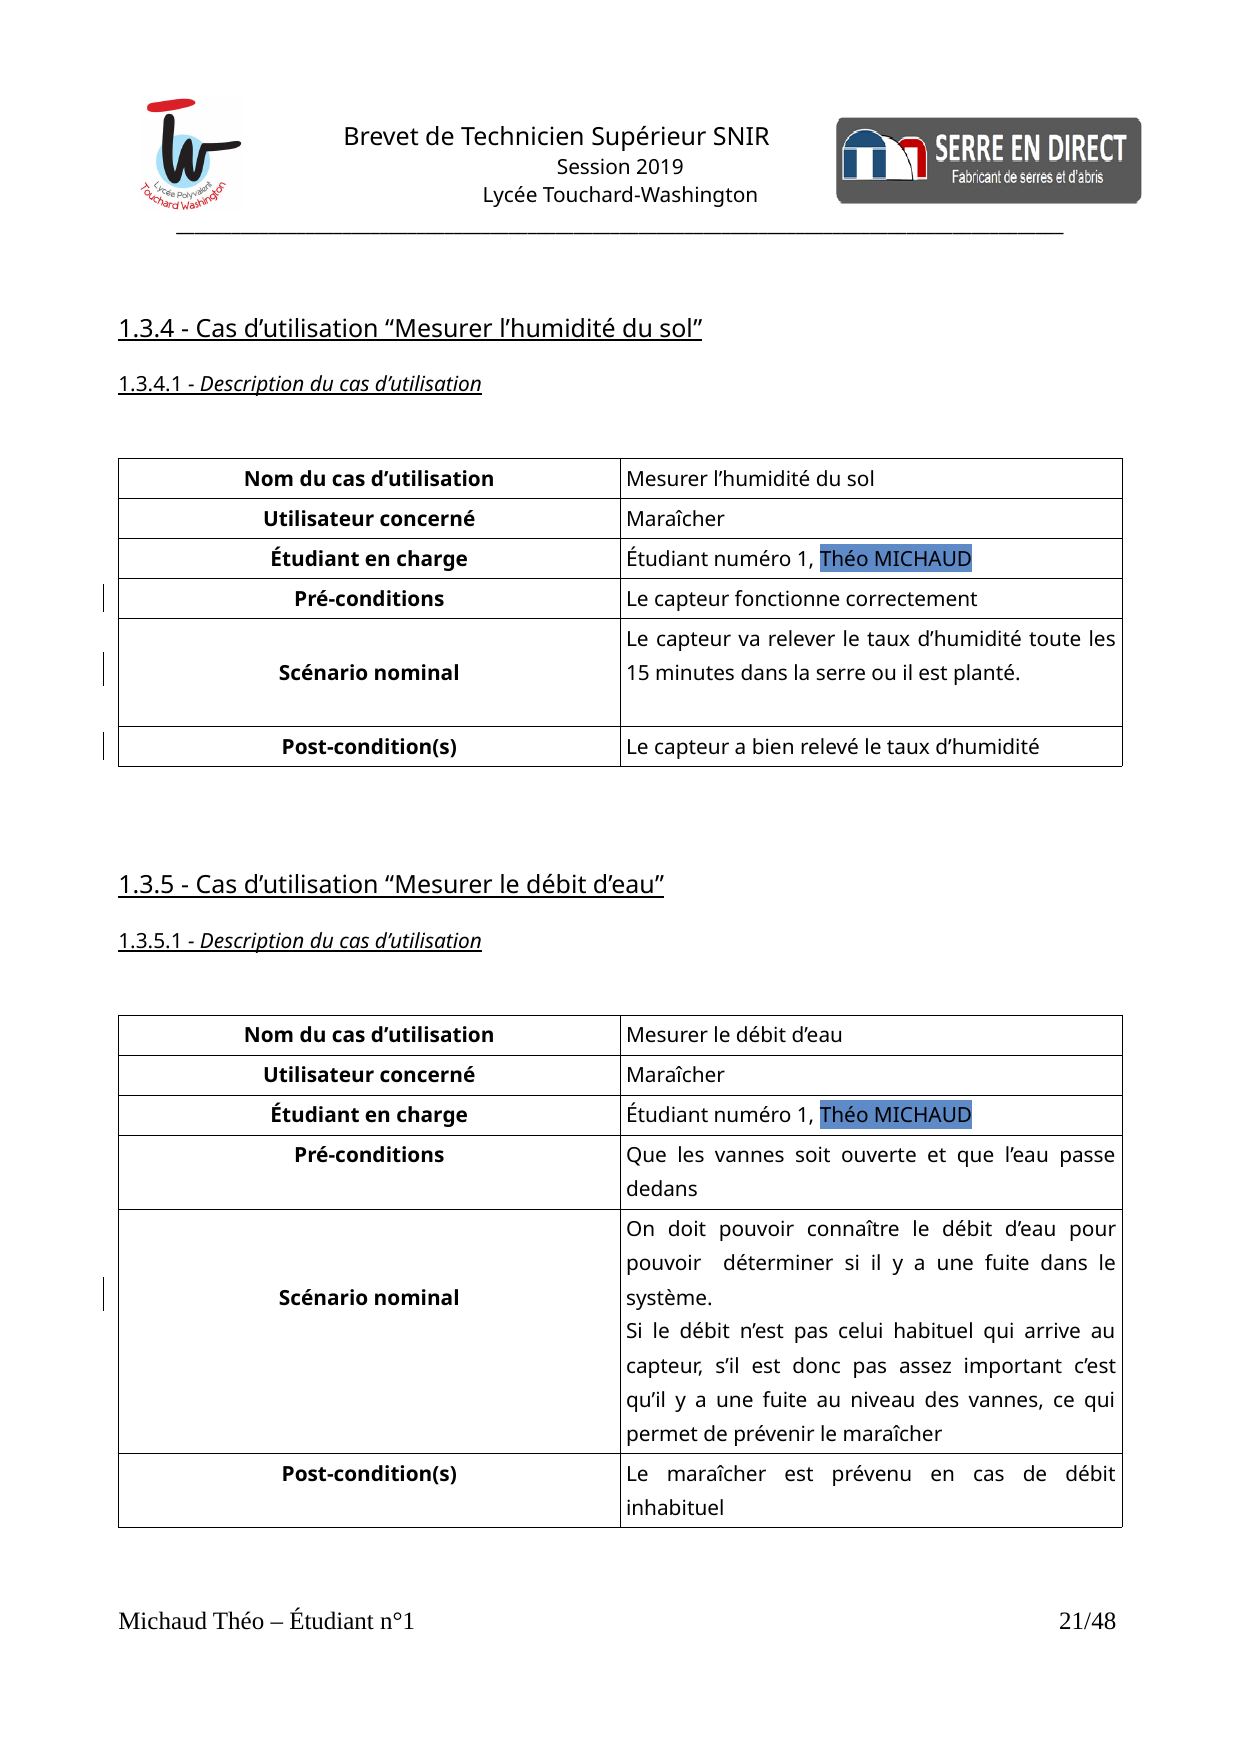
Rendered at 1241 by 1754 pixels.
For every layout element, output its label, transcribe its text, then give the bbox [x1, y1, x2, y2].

table_cell Que les vannes soit ouverte et que l’eau passe dedans [621, 1136, 1122, 1209]
table_cell Le maraîcher est prévenu en cas de débit inhabituel [621, 1454, 1122, 1527]
table_cell Scénario nominal [119, 619, 620, 726]
table_cell Le capteur a bien relevé le taux d’humidité [621, 727, 1122, 766]
table_cell Pré-conditions [119, 579, 620, 618]
table_cell Le capteur fonctionne correctement [621, 579, 1122, 618]
table_cell Post-condition(s) [119, 727, 620, 766]
table_header Mesurer l’humidité du sol [621, 459, 1122, 498]
table_cell Post-condition(s) [119, 1454, 620, 1527]
subtitle 1.3.4.1 - Description du cas d’utilisation [118, 369, 1122, 398]
picture [138, 95, 243, 212]
table_cell Maraîcher [621, 1056, 1122, 1094]
table_header Nom du cas d’utilisation [119, 459, 620, 498]
table_cell On doit pouvoir connaître le débit d’eau pour pouvoir déterminer si il y a une fuite dans le système. Si le débit n’est pas celui habituel qui arrive au capteur, s’il est donc pas assez important c’est qu’il y a une fuite au niveau des vannes, ce qui permet de prévenir le maraîcher [621, 1210, 1122, 1453]
table_cell Étudiant numéro 1, Théo MICHAUD [621, 1096, 1122, 1134]
table_cell Le capteur va relever le taux d’humidité toute les 15 minutes dans la serre ou il est planté. [621, 619, 1122, 726]
subtitle 1.3.5 - Cas d’utilisation “Mesurer le débit d’eau” [118, 867, 1122, 901]
picture [831, 115, 1145, 208]
table_cell Pré-conditions [119, 1136, 620, 1209]
table_cell Utilisateur concerné [119, 1056, 620, 1094]
table_cell Étudiant en charge [119, 539, 620, 578]
table_cell Étudiant en charge [119, 1096, 620, 1134]
table_cell Étudiant numéro 1, Théo MICHAUD [621, 539, 1122, 578]
subtitle 1.3.5.1 - Description du cas d’utilisation [118, 926, 1122, 954]
table_header Nom du cas d’utilisation [119, 1016, 620, 1054]
table_header Mesurer le débit d’eau [621, 1016, 1122, 1054]
table_cell Utilisateur concerné [119, 499, 620, 538]
table_cell Maraîcher [621, 499, 1122, 538]
table_cell Scénario nominal [119, 1210, 620, 1453]
subtitle 1.3.4 - Cas d’utilisation “Mesurer l’humidité du sol” [118, 310, 1122, 344]
